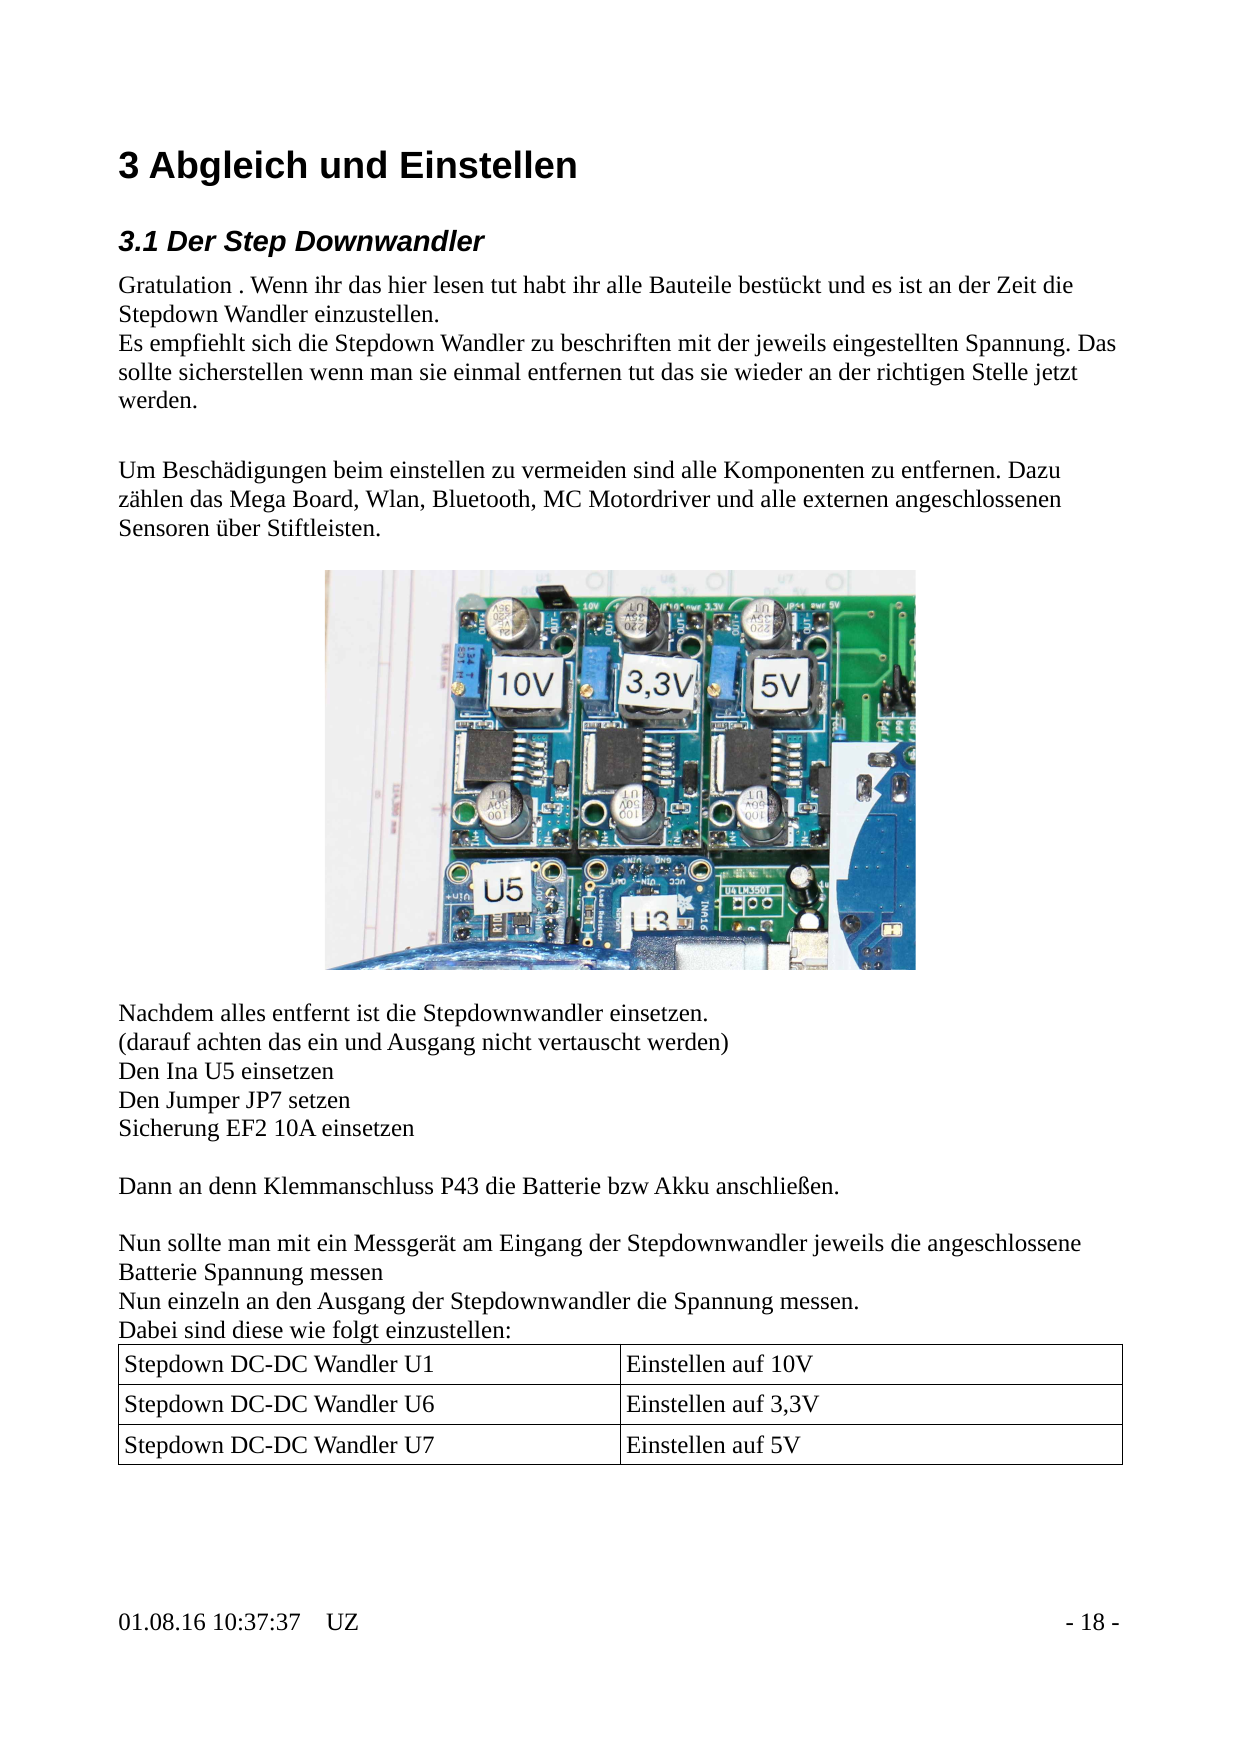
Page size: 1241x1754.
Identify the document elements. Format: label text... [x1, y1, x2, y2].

table_cell Stepdown DC-DC Wandler U6 [119, 1385, 620, 1424]
text (darauf achten das ein und Ausgang nicht vertauscht werden) [118, 1027, 1122, 1056]
text Um Beschädigungen beim einstellen zu vermeiden sind alle Komponenten zu entfernen. Dazu zählen das Mega Board, Wlan, Bluetooth, MC Motordriver und alle externen angeschlossenen Sensoren über Stiftleisten. [118, 455, 1122, 542]
text Den Jumper JP7 setzen [118, 1085, 1122, 1113]
table_cell Stepdown DC-DC Wandler U7 [119, 1425, 620, 1464]
table_header Stepdown DC-DC Wandler U1 [119, 1345, 620, 1384]
table_header Einstellen auf 10V [621, 1345, 1122, 1384]
text Den Ina U5 einsetzen [118, 1056, 1122, 1085]
text Dabei sind diese wie folgt einzustellen: [118, 1315, 1122, 1343]
text Nun einzeln an den Ausgang der Stepdownwandler die Spannung messen. [118, 1286, 1122, 1315]
text Sicherung EF2 10A einsetzen [118, 1113, 1122, 1142]
text Gratulation . Wenn ihr das hier lesen tut habt ihr alle Bauteile bestückt und es ist an der Zeit die Stepdown Wandler einzustellen. [118, 270, 1122, 328]
text Nachdem alles entfernt ist die Stepdownwandler einsetzen. [118, 998, 1122, 1027]
subtitle 3.1 Der Step Downwandler [118, 224, 1122, 258]
table_cell Einstellen auf 3,3V [621, 1385, 1122, 1424]
table_cell Einstellen auf 5V [621, 1425, 1122, 1464]
picture [324, 570, 916, 970]
text Es empfiehlt sich die Stepdown Wandler zu beschriften mit der jeweils eingestellten Spannung. Das sollte sicherstellen wenn man sie einmal entfernen tut das sie wieder an der richtigen Stelle jetzt werden. [118, 328, 1122, 414]
subtitle 3 Abgleich und Einstellen [118, 143, 1122, 187]
text Nun sollte man mit ein Messgerät am Eingang der Stepdownwandler jeweils die angeschlossene Batterie Spannung messen [118, 1228, 1122, 1286]
text Dann an denn Klemmanschluss P43 die Batterie bzw Akku anschließen. [118, 1171, 1122, 1200]
